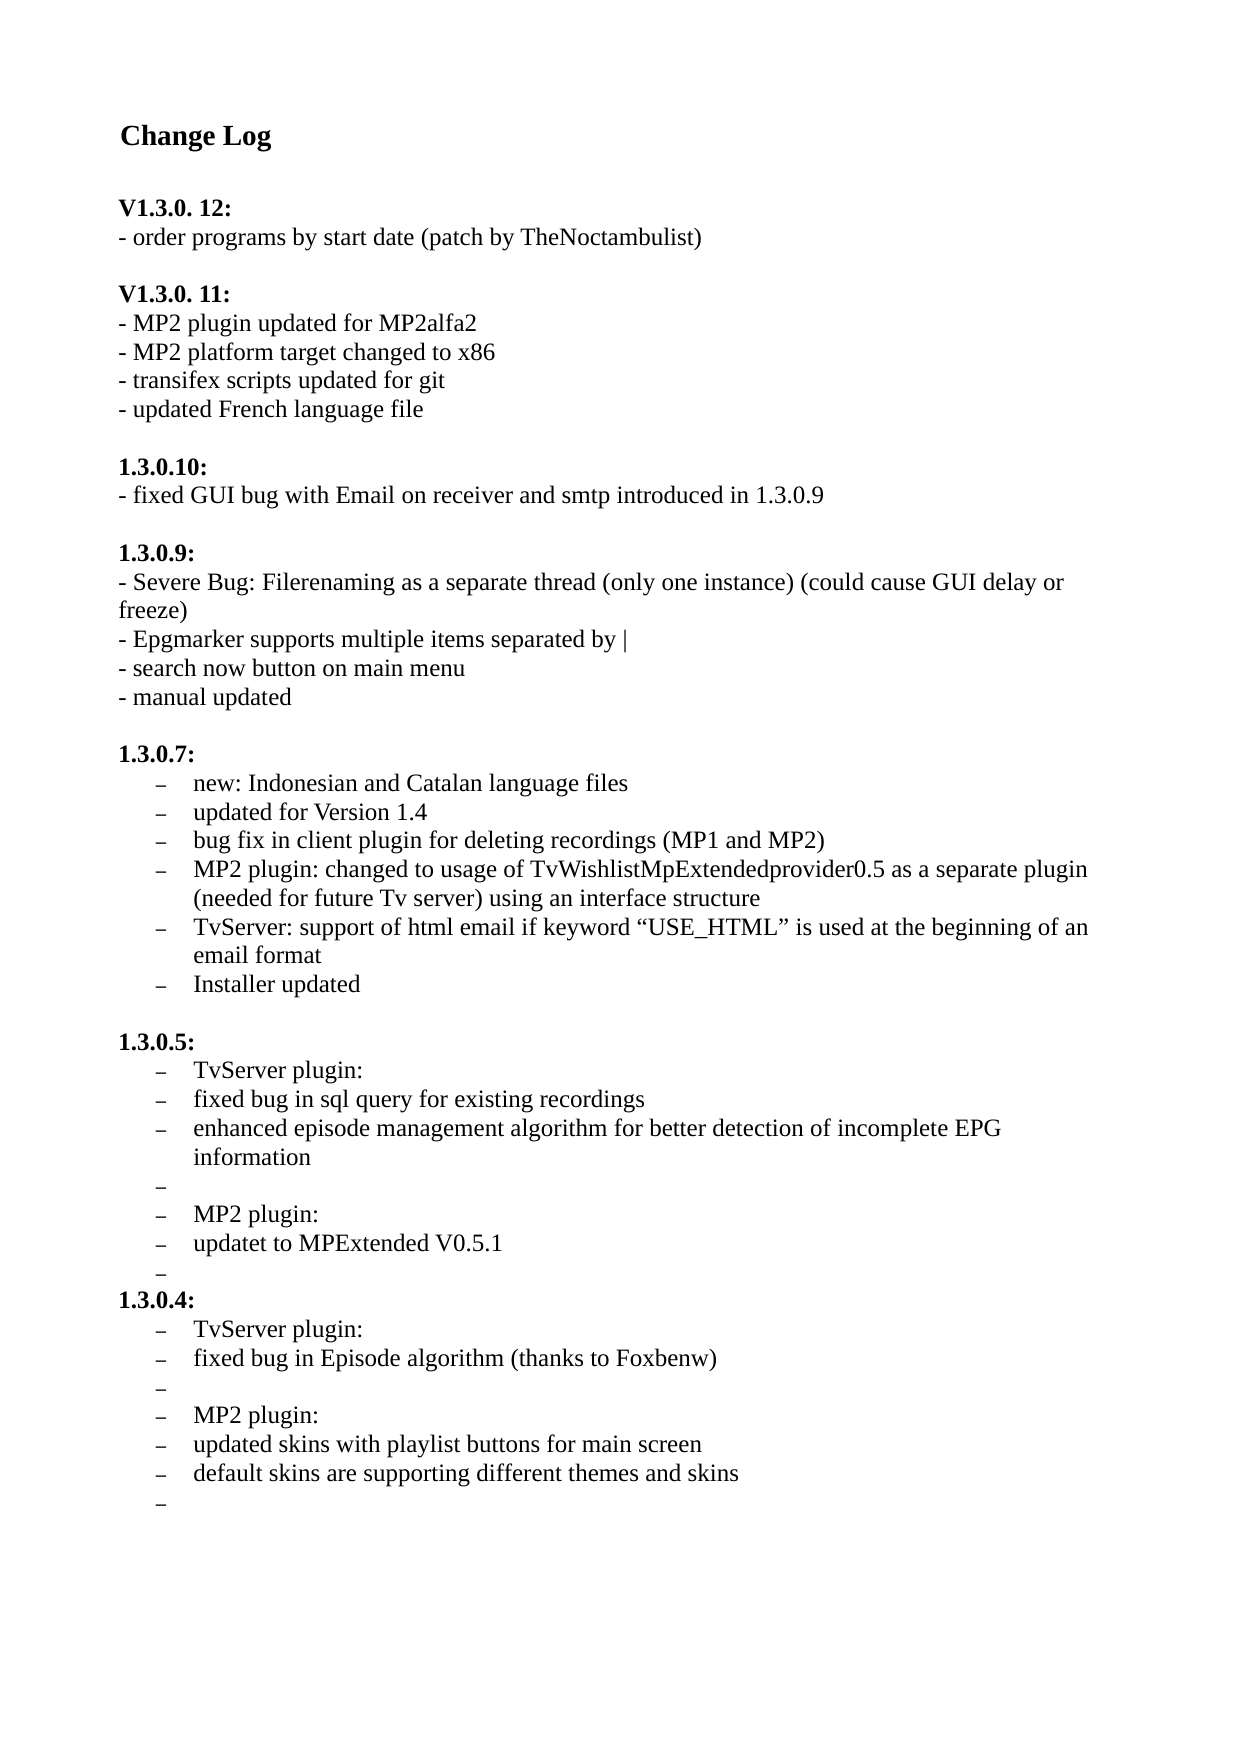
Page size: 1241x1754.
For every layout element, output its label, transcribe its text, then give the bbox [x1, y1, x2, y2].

text 1.3.0.4: [118, 1285, 1122, 1314]
list TvServer plugin: [156, 1314, 1122, 1343]
text V1.3.0. 11: [118, 279, 1122, 308]
list enhanced episode management algorithm for better detection of incomplete EPG information [156, 1113, 1122, 1170]
text - Severe Bug: Filerenaming as a separate thread (only one instance) (could cause GUI delay or freeze) - Epgmarker supports multiple items separated by | - search now button on main menu [118, 567, 1122, 682]
text - MP2 plugin updated for MP2alfa2 [118, 308, 1122, 337]
text V1.3.0. 12: [118, 193, 1122, 222]
list Installer updated [156, 969, 1122, 998]
list updated for Version 1.4 [156, 797, 1122, 825]
text - order programs by start date (patch by TheNoctambulist) [118, 222, 1122, 250]
list TvServer: support of html email if keyword “USE_HTML” is used at the beginning of an email format [156, 912, 1122, 969]
text 1.3.0.10: [118, 452, 1122, 480]
list fixed bug in Episode algorithm (thanks to Foxbenw) [156, 1343, 1122, 1372]
list MP2 plugin: [156, 1400, 1122, 1429]
text - transifex scripts updated for git [118, 365, 1122, 394]
list MP2 plugin: changed to usage of TvWishlistMpExtendedprovider0.5 as a separate plugin (needed for future Tv server) using an interface structure [156, 854, 1122, 912]
list updatet to MPExtended V0.5.1 [156, 1228, 1122, 1257]
list Change Log [82, 118, 1119, 152]
list TvServer plugin: [156, 1055, 1122, 1084]
list updated skins with playlist buttons for main screen [156, 1429, 1122, 1458]
text - fixed GUI bug with Email on receiver and smtp introduced in 1.3.0.9 [118, 480, 1122, 509]
list MP2 plugin: [156, 1199, 1122, 1228]
text 1.3.0.9: [44, 538, 1122, 567]
text - updated French language file [118, 394, 1122, 423]
list bug fix in client plugin for deleting recordings (MP1 and MP2) [156, 825, 1122, 854]
list fixed bug in sql query for existing recordings [156, 1084, 1122, 1113]
text 1.3.0.7: [118, 739, 1122, 768]
list default skins are supporting different themes and skins [156, 1458, 1122, 1487]
list new: Indonesian and Catalan language files [156, 768, 1122, 797]
text 1.3.0.5: [118, 1027, 1122, 1055]
text - MP2 platform target changed to x86 [118, 337, 1122, 365]
text - manual updated [118, 682, 1122, 710]
